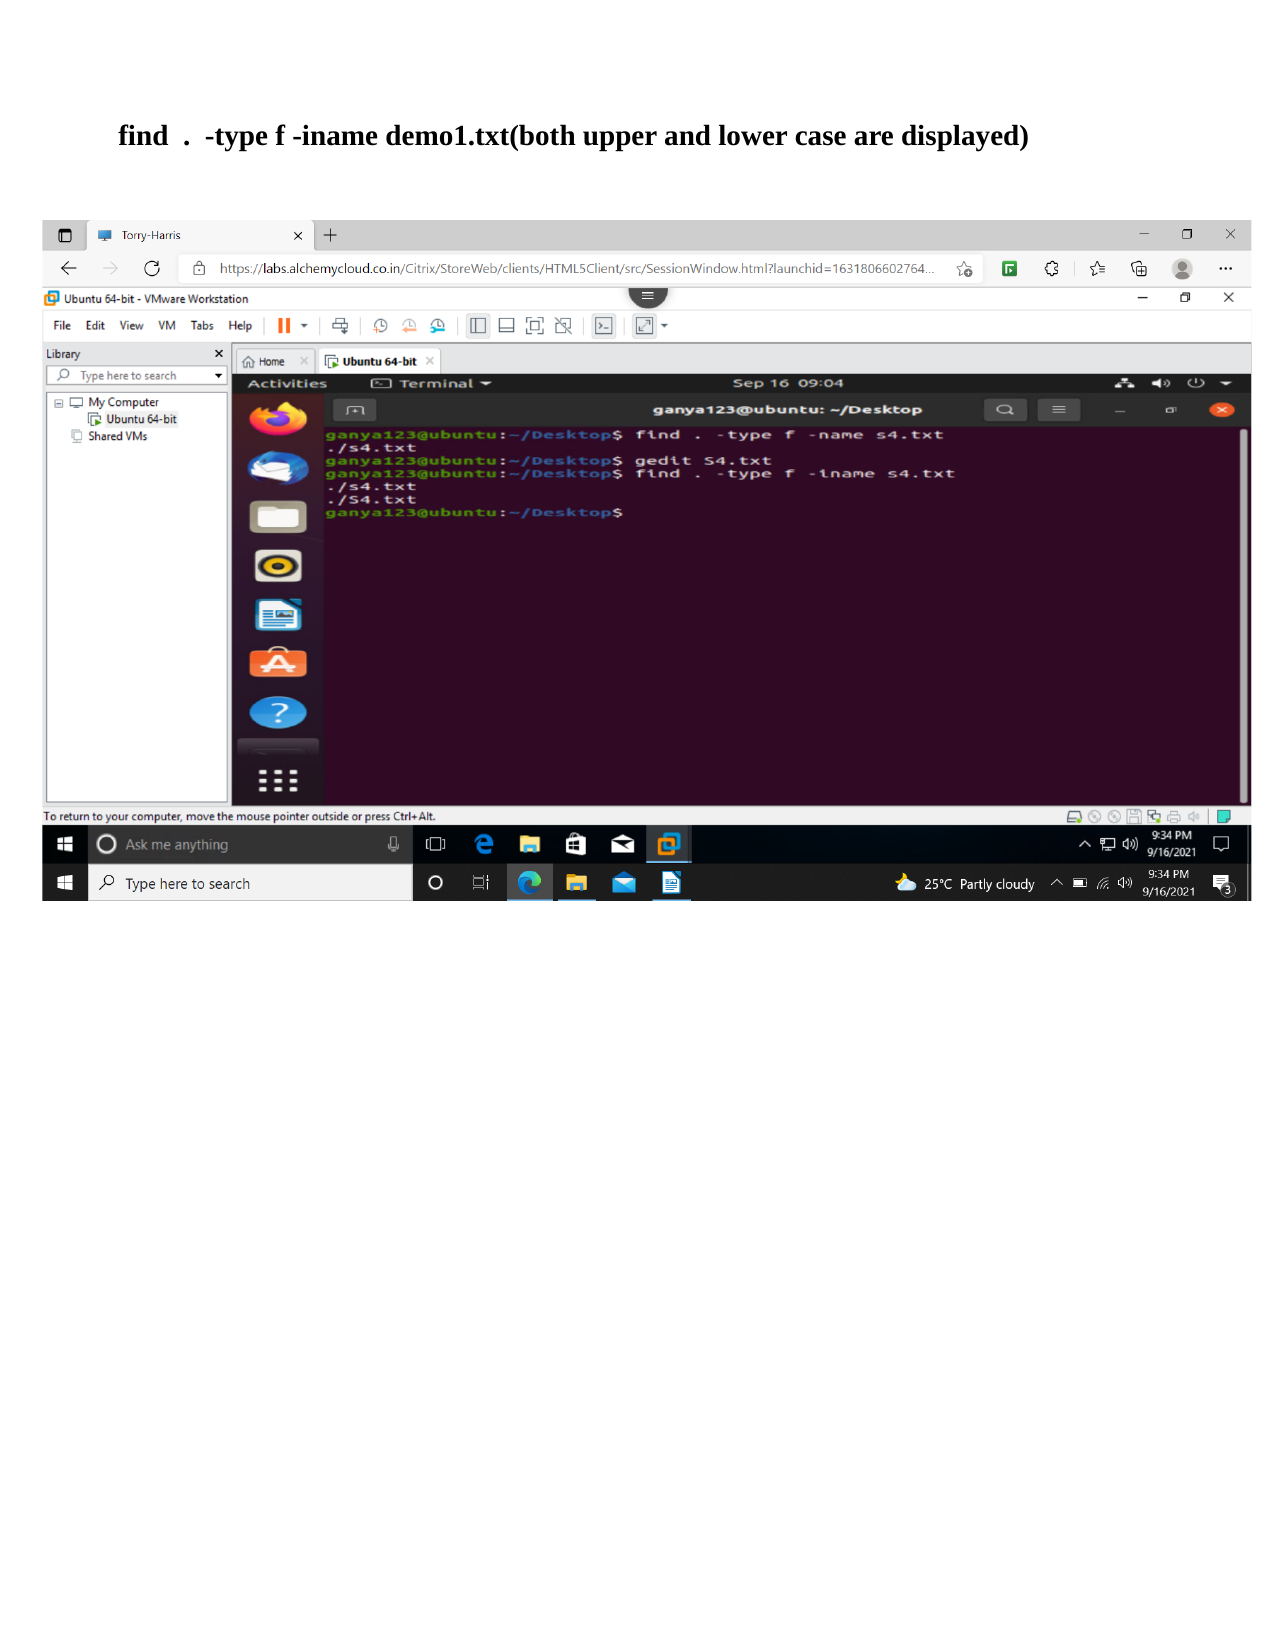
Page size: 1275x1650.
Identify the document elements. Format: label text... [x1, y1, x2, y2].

text find . -type f -iname demo1.txt(both upper and lower case are displayed) [118, 118, 1157, 152]
picture [42, 220, 1252, 901]
